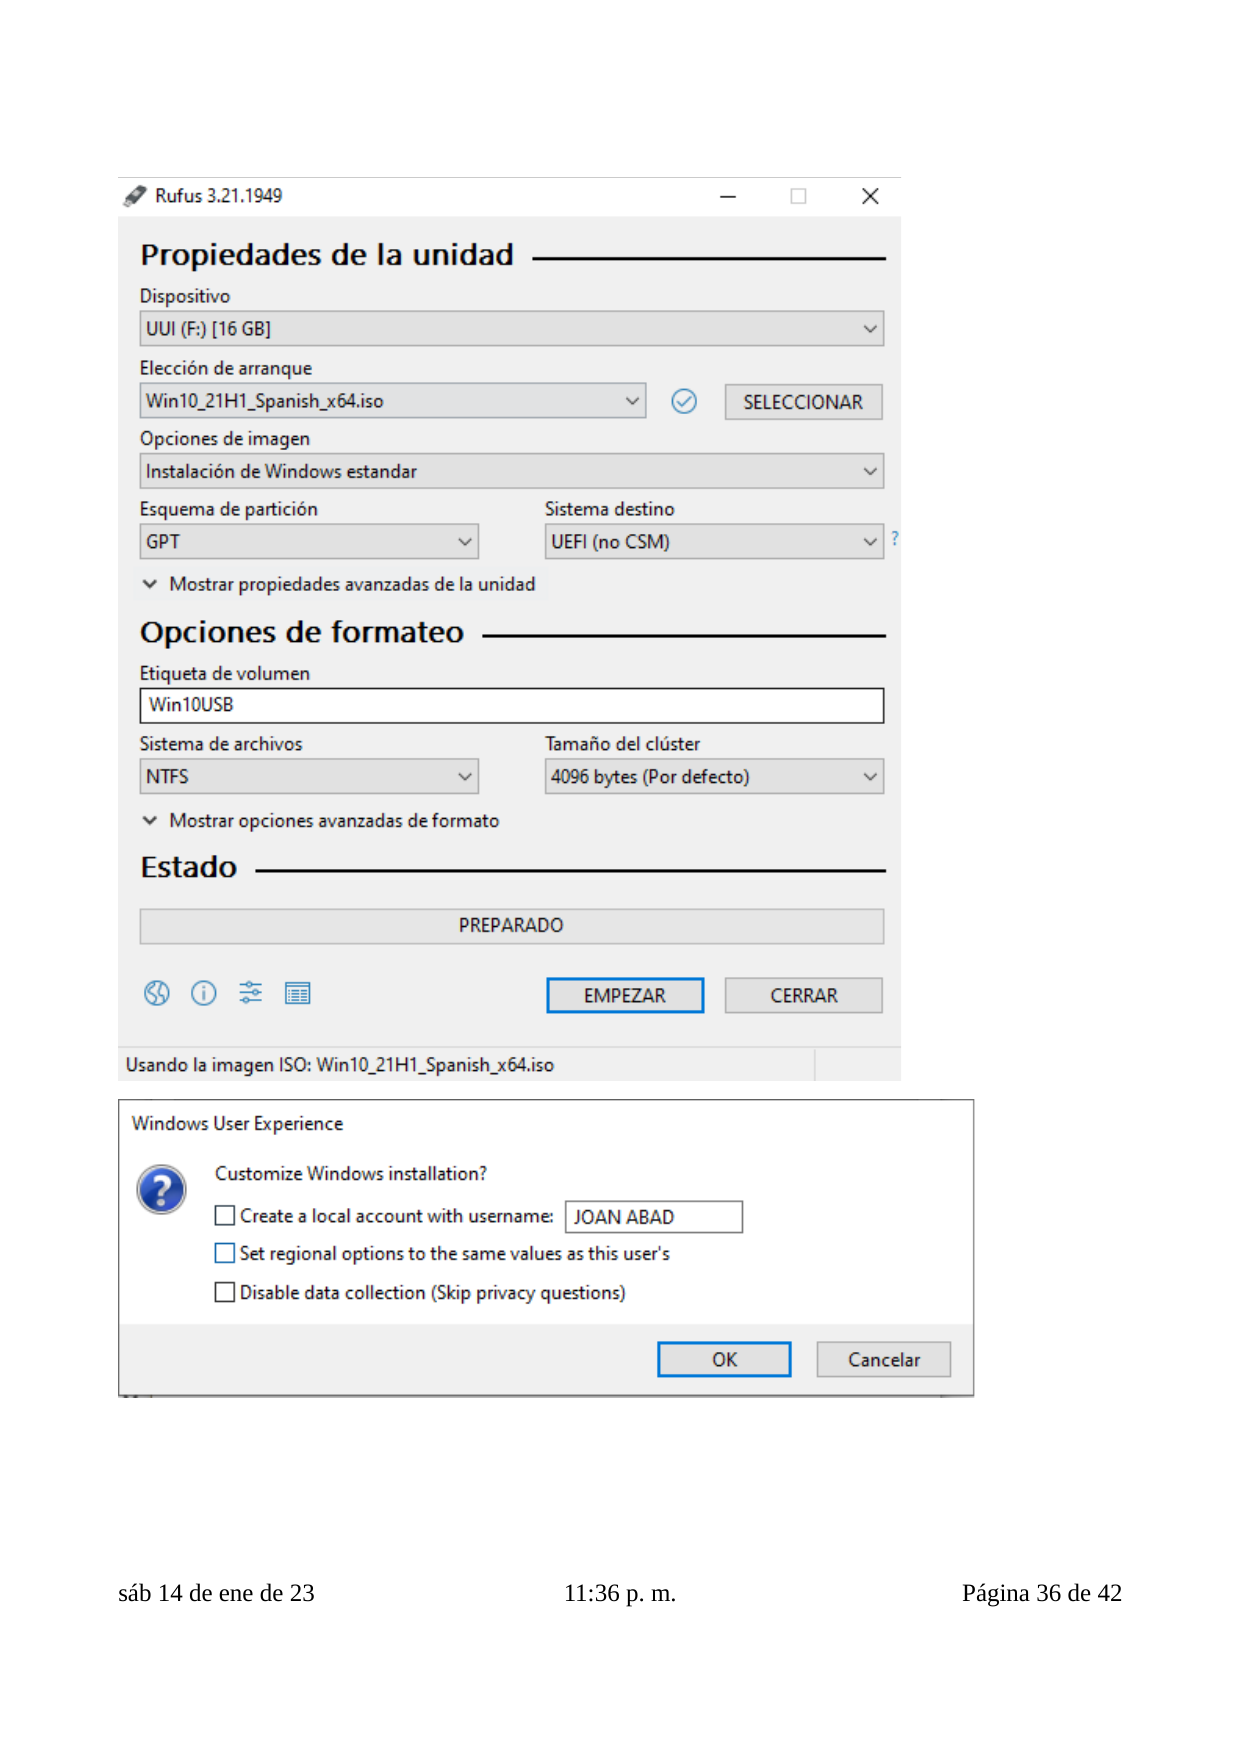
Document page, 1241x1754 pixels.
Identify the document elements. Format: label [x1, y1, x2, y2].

picture [118, 1099, 975, 1398]
picture [118, 177, 902, 1081]
